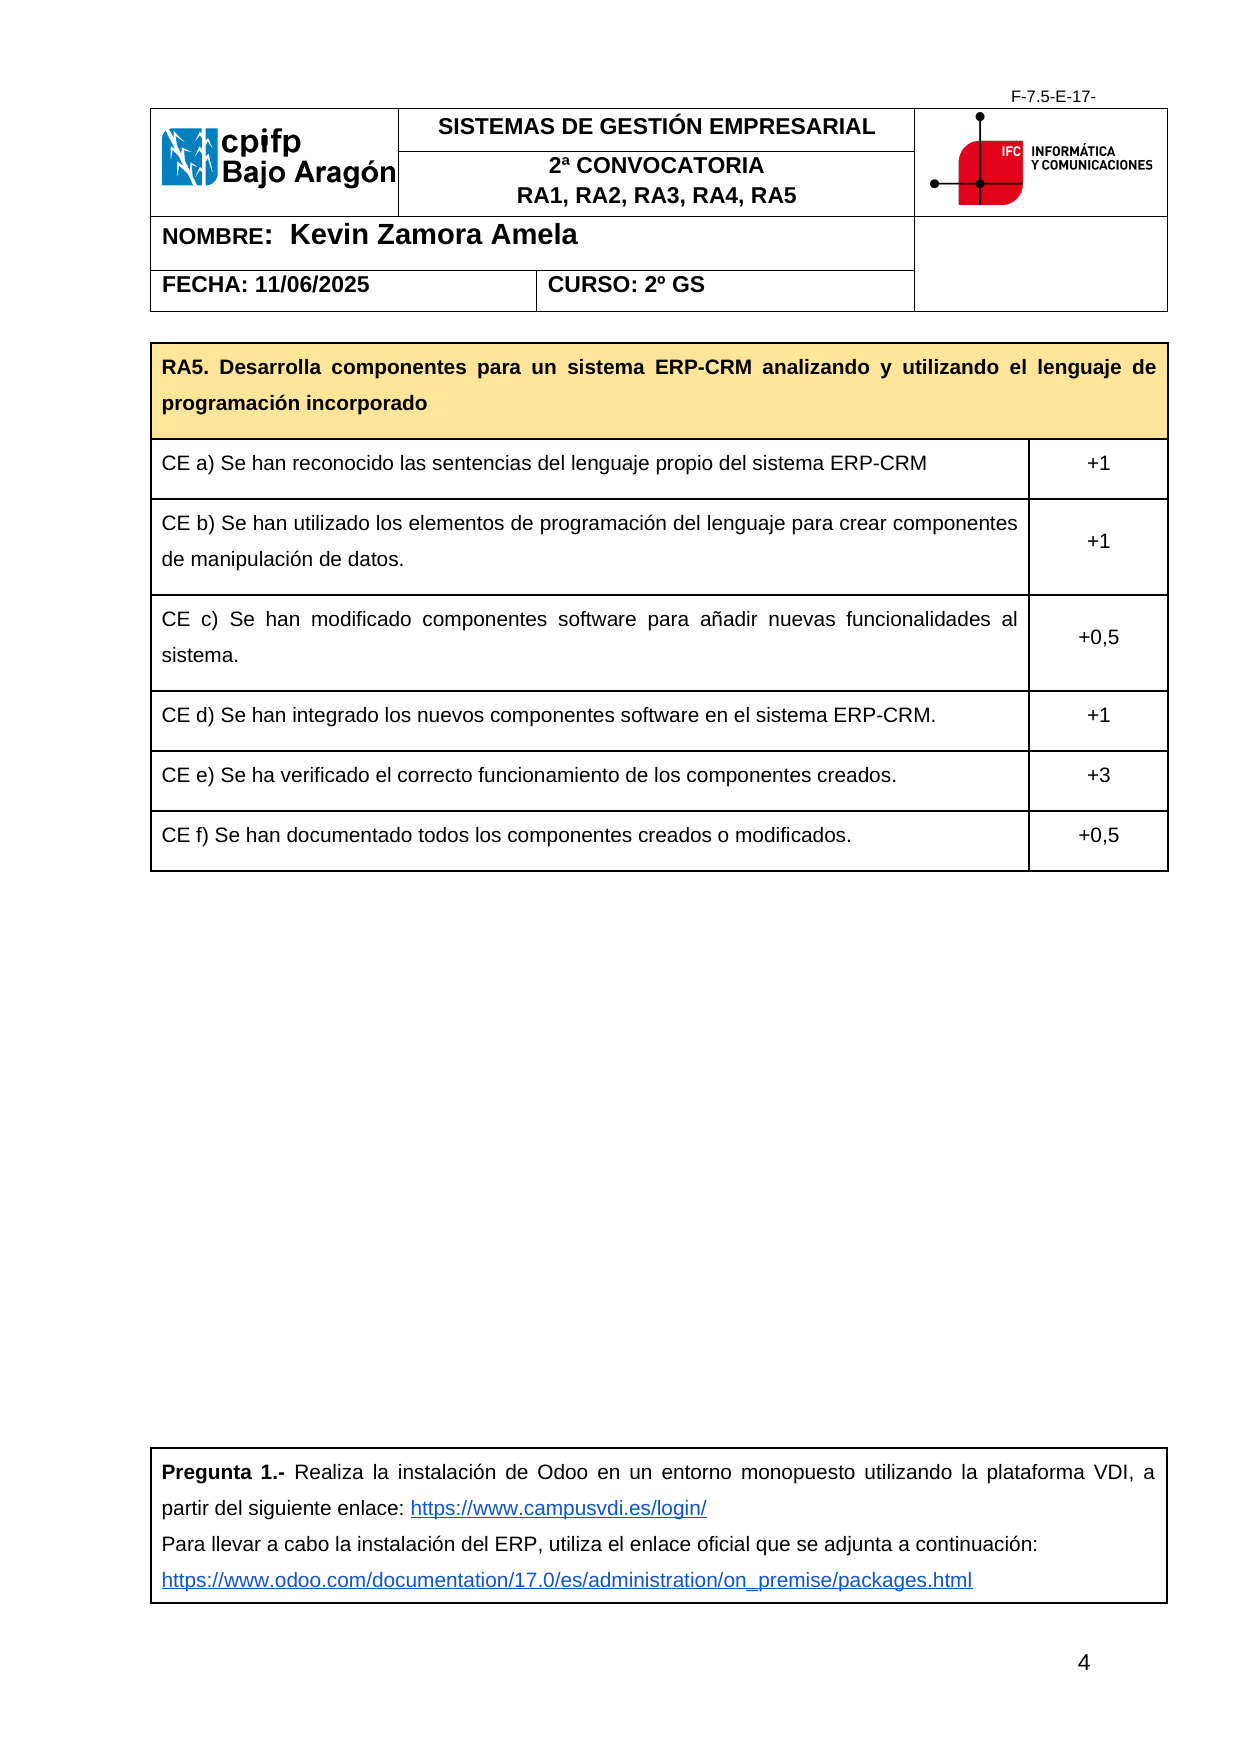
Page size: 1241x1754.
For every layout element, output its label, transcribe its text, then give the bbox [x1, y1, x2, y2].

picture [930, 112, 1153, 205]
table_cell CE e) Se ha verificado el correcto funcionamiento de los componentes creados. [152, 752, 1028, 810]
table_cell RA5. Desarrolla componentes para un sistema ERP-CRM analizando y utilizando el lenguaje de programación incorporado [152, 344, 1167, 438]
table_cell CE f) Se han documentado todos los componentes creados o modificados. [152, 812, 1028, 870]
table_cell CE a) Se han reconocido las sentencias del lenguaje propio del sistema ERP-CRM [152, 440, 1028, 498]
table_cell +0,5 [1030, 812, 1167, 870]
table_cell CE b) Se han utilizado los elementos de programación del lenguaje para crear componentes de manipulación de datos. [152, 500, 1028, 594]
table_cell +1 [1030, 440, 1167, 498]
table_cell +1 [1030, 692, 1167, 750]
table_cell +3 [1030, 752, 1167, 810]
table_cell CE d) Se han integrado los nuevos componentes software en el sistema ERP-CRM. [152, 692, 1028, 750]
table_cell +1 [1030, 500, 1167, 594]
table_header Pregunta 1.- Realiza la instalación de Odoo en un entorno monopuesto utilizando la plataforma VDI, a partir del siguiente enlace: https://www.campusvdi.es/login/ Para llevar a cabo la instalación del ERP, utiliza el enlace oficial que se adjunta a continuación: https://www.odoo.com/documentation/17.0/es/administration/on_premise/packages.html [152, 1449, 1166, 1602]
table_cell CE c) Se han modificado componentes software para añadir nuevas funcionalidades al sistema. [152, 596, 1028, 690]
picture [161, 127, 397, 190]
table_cell +0,5 [1030, 596, 1167, 690]
